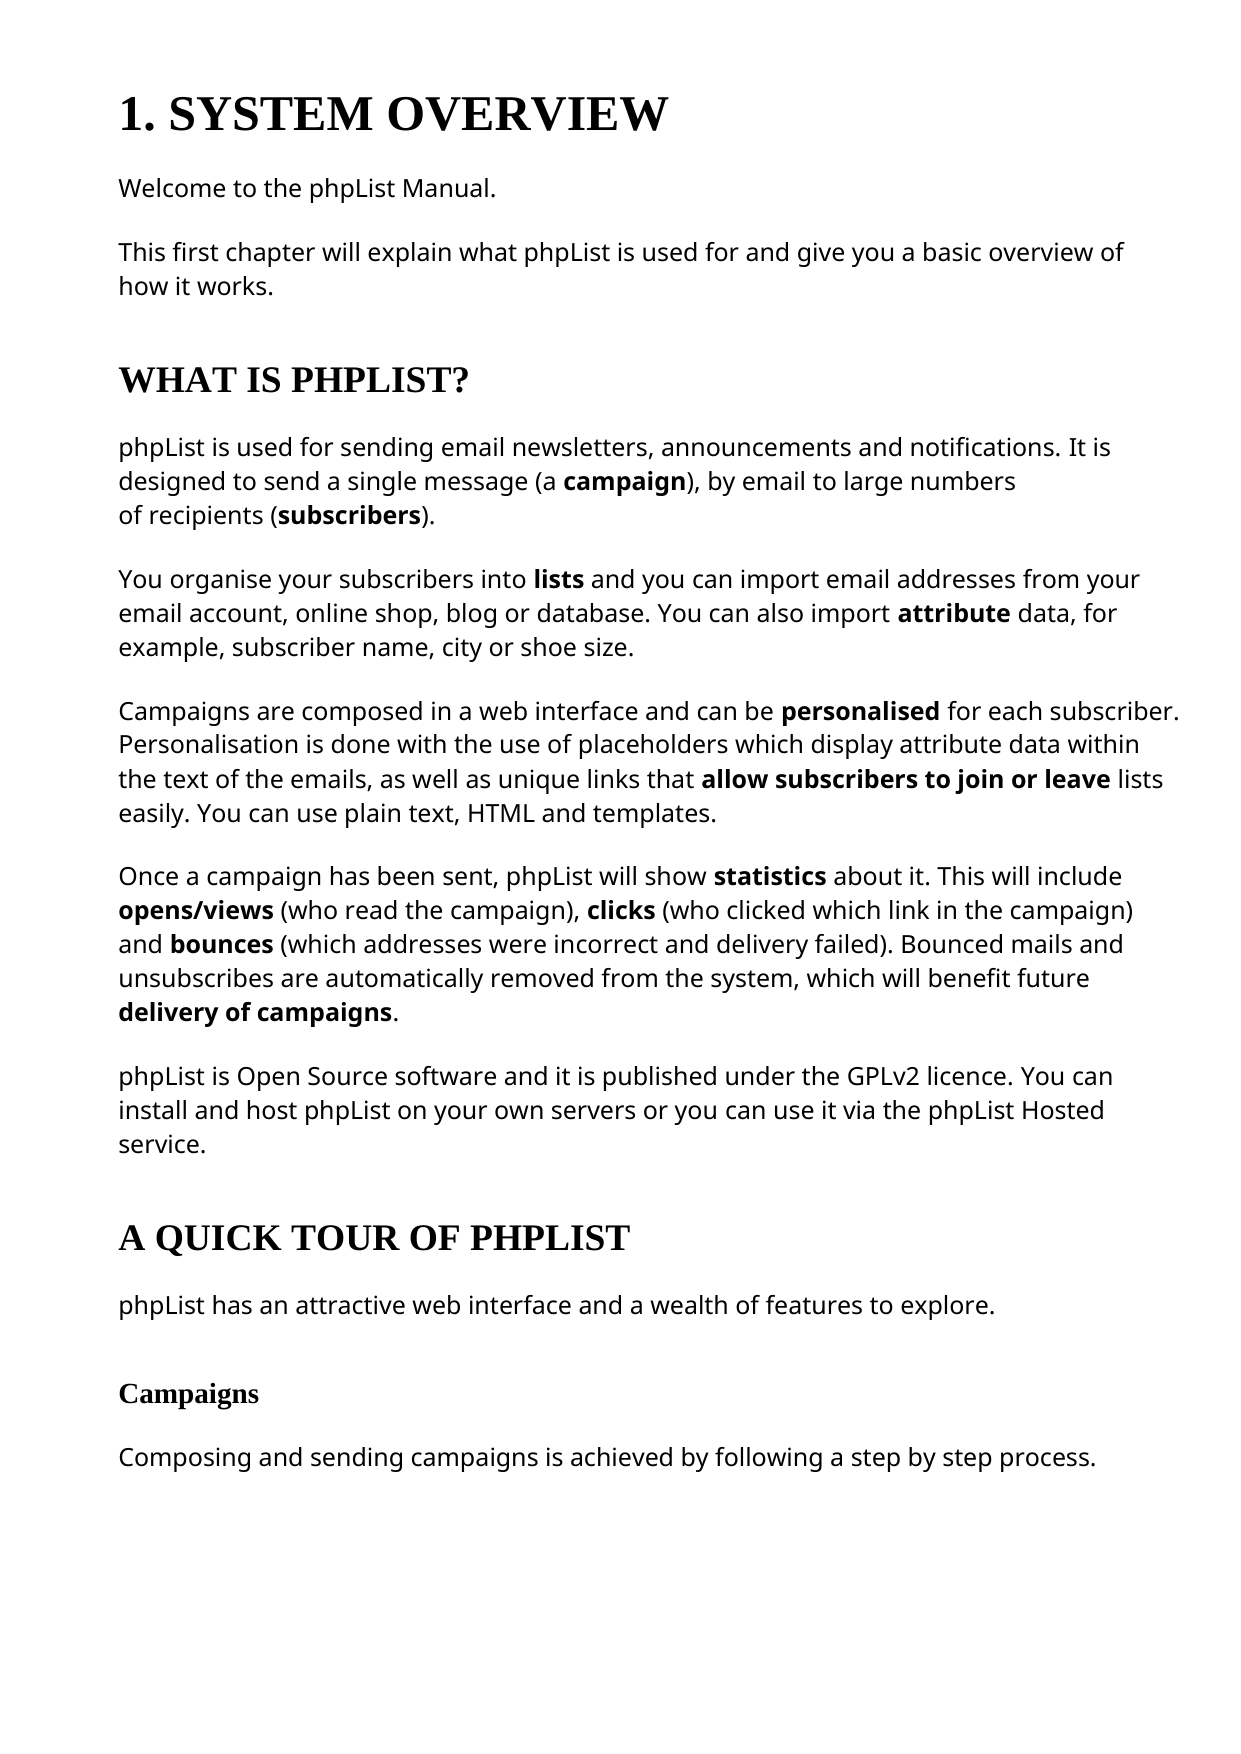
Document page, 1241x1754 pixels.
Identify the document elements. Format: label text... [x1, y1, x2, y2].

text Welcome to the phpList Manual. [118, 171, 1181, 205]
subtitle 1. System Overview [118, 84, 1181, 142]
text Once a campaign has been sent, phpList will show statistics about it. This will include opens/views (who read the campaign), clicks (who clicked which link in the campaign) and bounces (which addresses were incorrect and delivery failed). Bounced mails and unsubscribes are automatically removed from the system, which will benefit future delivery of campaigns. [118, 859, 1181, 1029]
subtitle Campaigns [118, 1376, 1181, 1410]
text This first chapter will explain what phpList is used for and give you a basic overview of how it works. [118, 234, 1181, 303]
subtitle A quick tour of phpList [118, 1215, 1181, 1258]
text phpList is used for sending email newsletters, announcements and notifications. It is designed to send a single message (a campaign), by email to large numbers of recipients (subscribers). [118, 430, 1181, 532]
text Composing and sending campaigns is achieved by following a step by step process. [118, 1439, 1181, 1473]
text Campaigns are composed in a web interface and can be personalised for each subscriber. Personalisation is done with the use of placeholders which display attribute data within the text of the emails, as well as unique links that allow subscribers to join or leave lists easily. You can use plain text, HTML and templates. [118, 693, 1181, 829]
subtitle What is phpList? [118, 357, 1181, 400]
text You organise your subscribers into lists and you can import email addresses from your email account, online shop, blog or database. You can also import attribute data, for example, subscriber name, city or shoe size. [118, 561, 1181, 664]
text phpList has an attractive web interface and a wealth of features to explore. [118, 1288, 1181, 1322]
text phpList is Open Source software and it is published under the GPLv2 licence. You can install and host phpList on your own servers or you can use it via the phpList Hosted service. [118, 1059, 1181, 1161]
